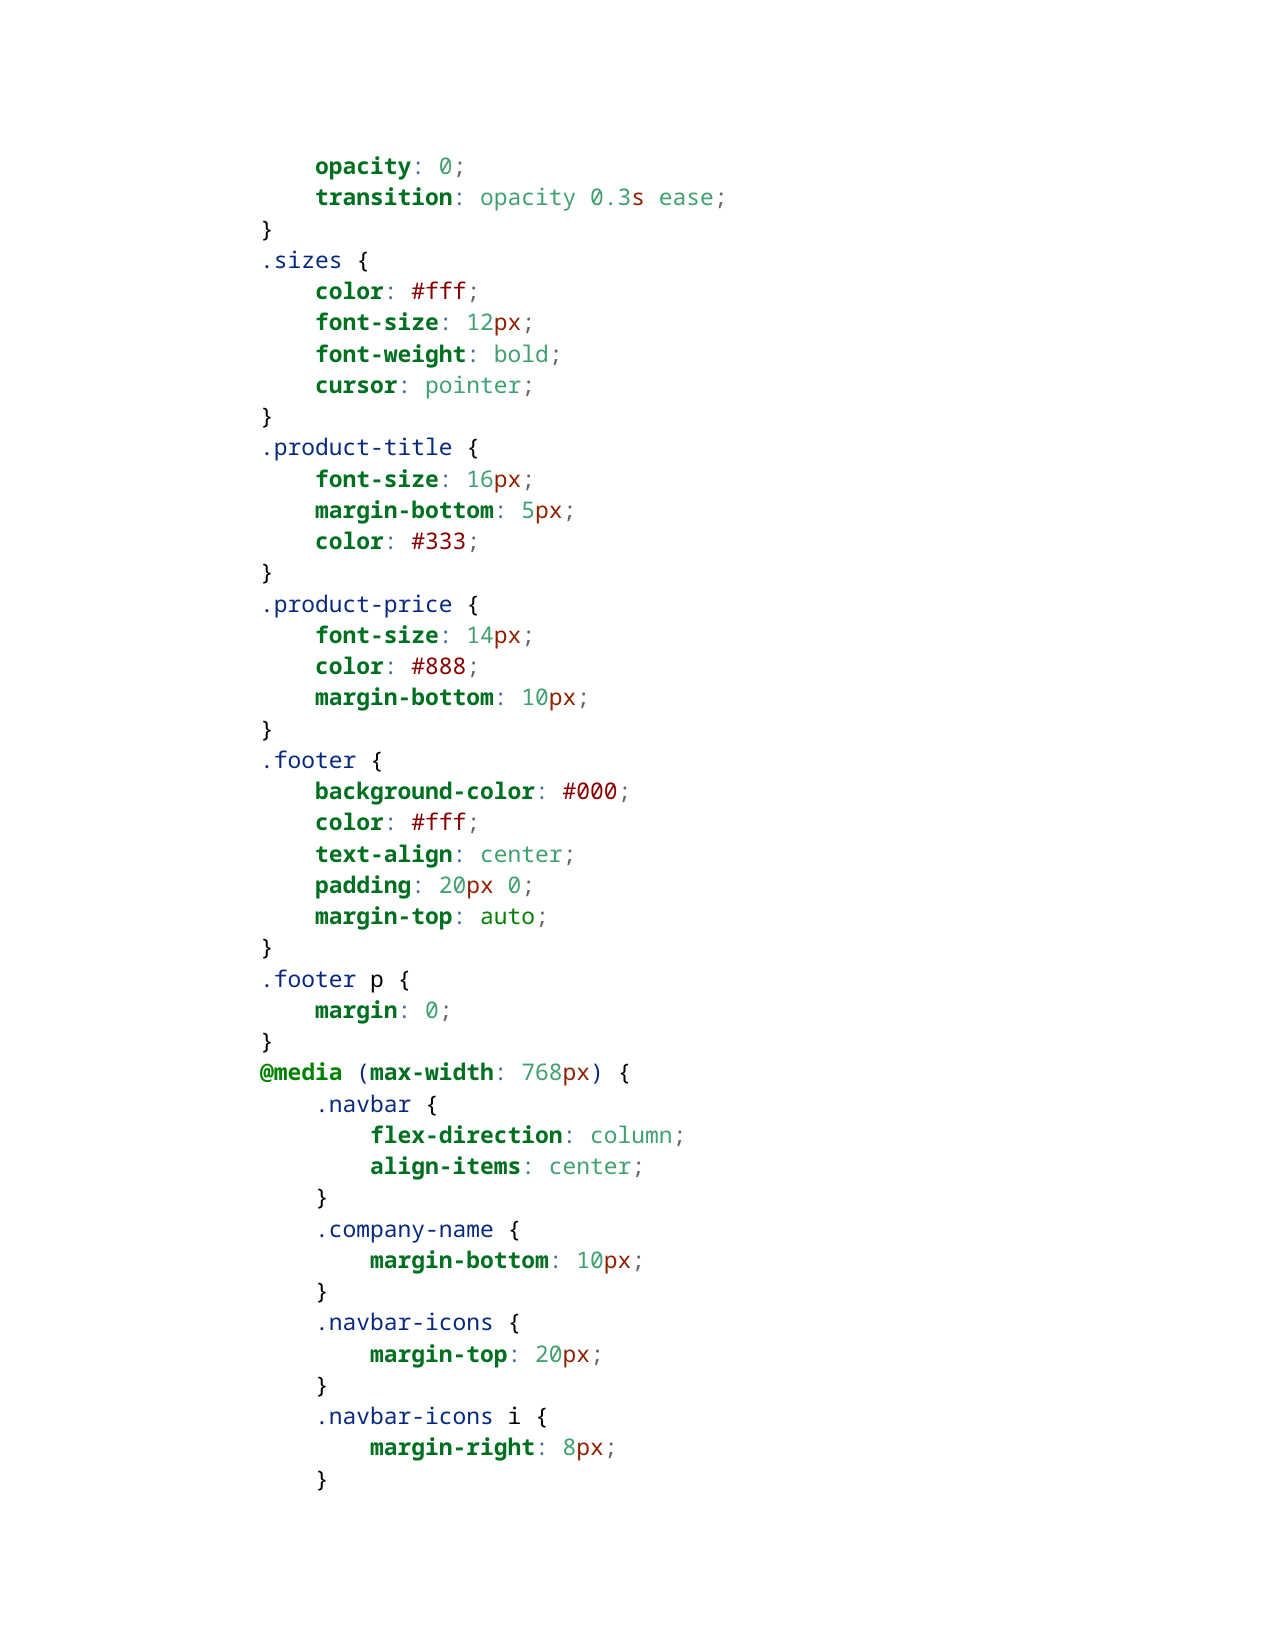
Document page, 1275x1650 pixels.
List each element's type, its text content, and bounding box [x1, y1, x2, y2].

text opacity: 0; transition: opacity 0.3s ease; } .sizes { color: #fff; font-size: 12px; font-weight: bold; cursor: pointer; } .product-title { font-size: 16px; margin-bottom: 5px; color: #333; } .product-price { font-size: 14px; color: #888; margin-bottom: 10px; } .footer { background-color: #000; color: #fff; text-align: center; padding: 20px 0; margin-top: auto; } .footer p { margin: 0; } @media (max-width: 768px) { .navbar { flex-direction: column; align-items: center; } .company-name { margin-bottom: 10px; } .navbar-icons { margin-top: 20px; } .navbar-icons i { margin-right: 8px; } [150, 150, 1125, 1494]
